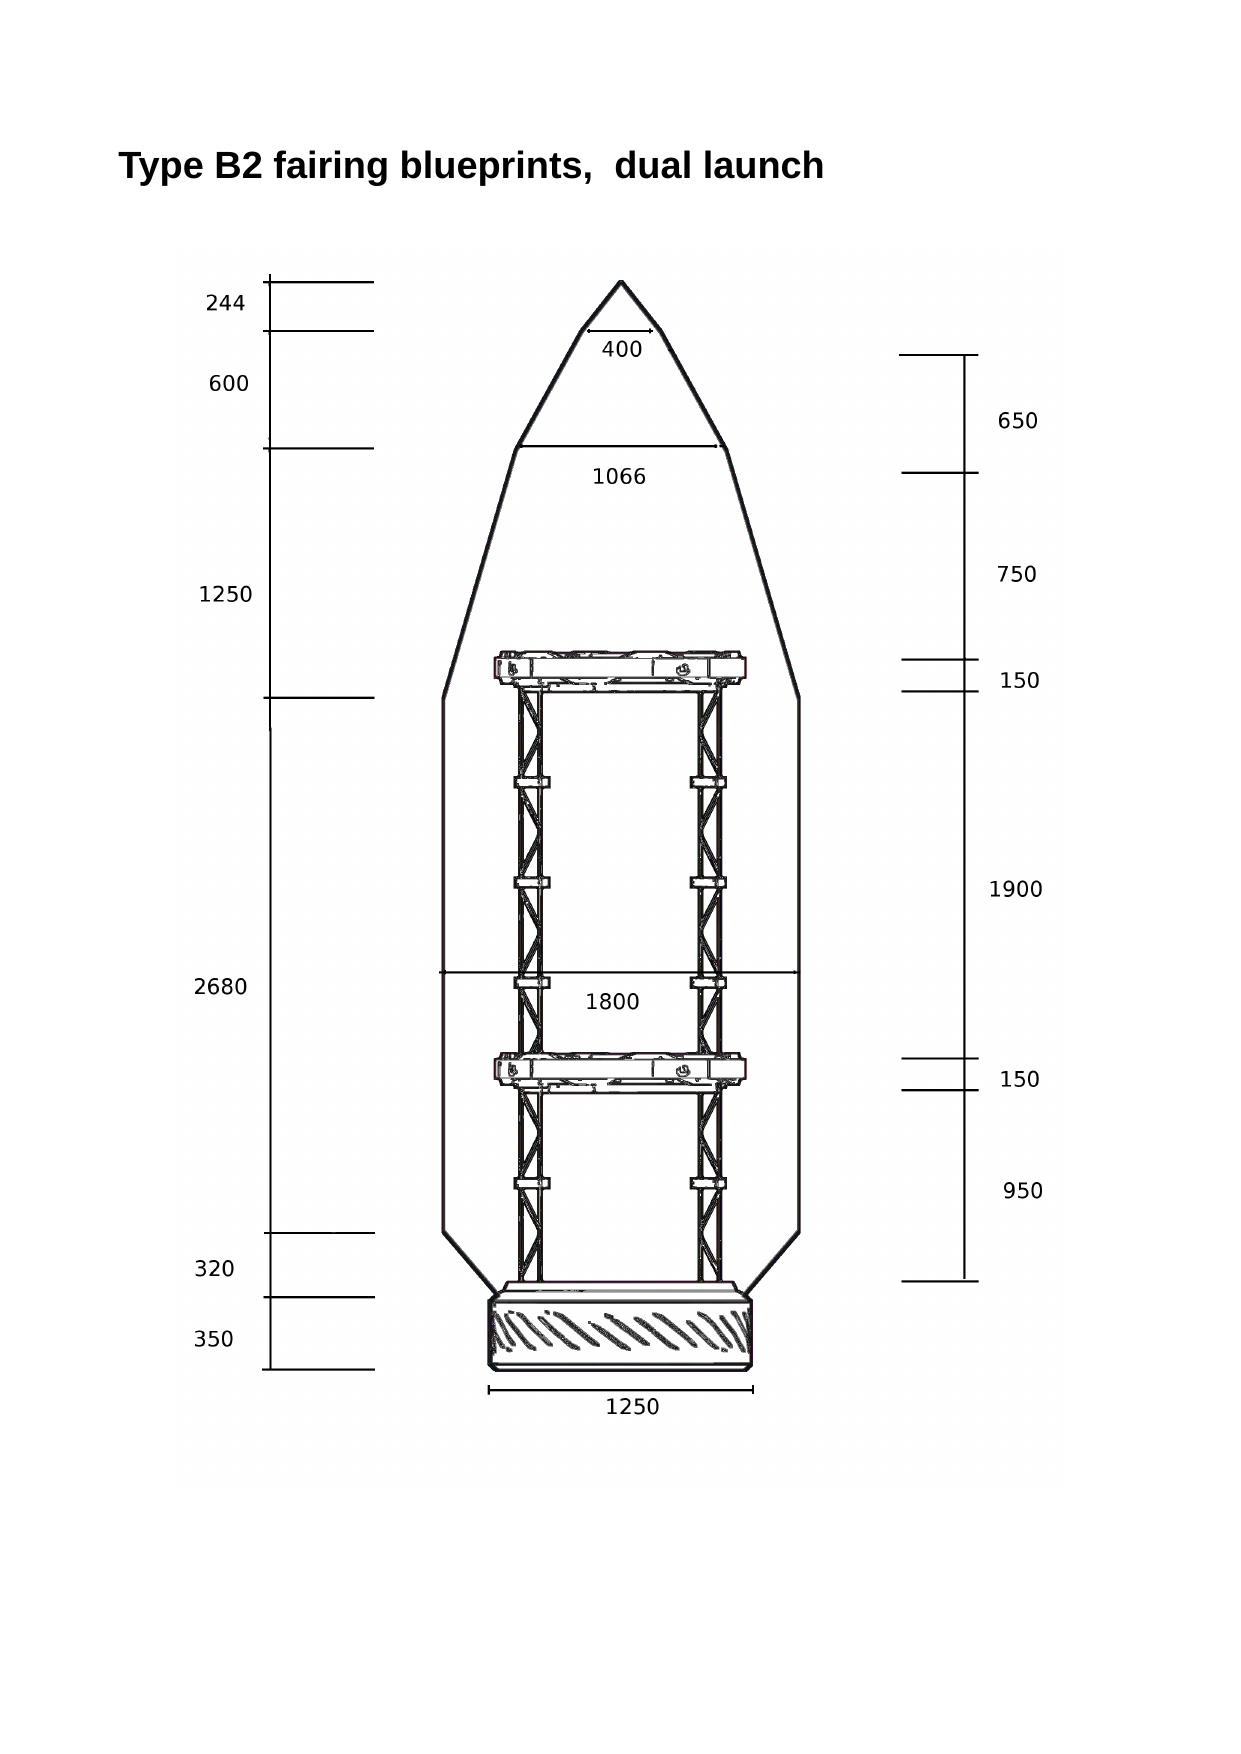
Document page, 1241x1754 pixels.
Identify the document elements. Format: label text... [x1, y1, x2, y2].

subtitle Type B2 fairing blueprints, dual launch [118, 143, 1122, 187]
